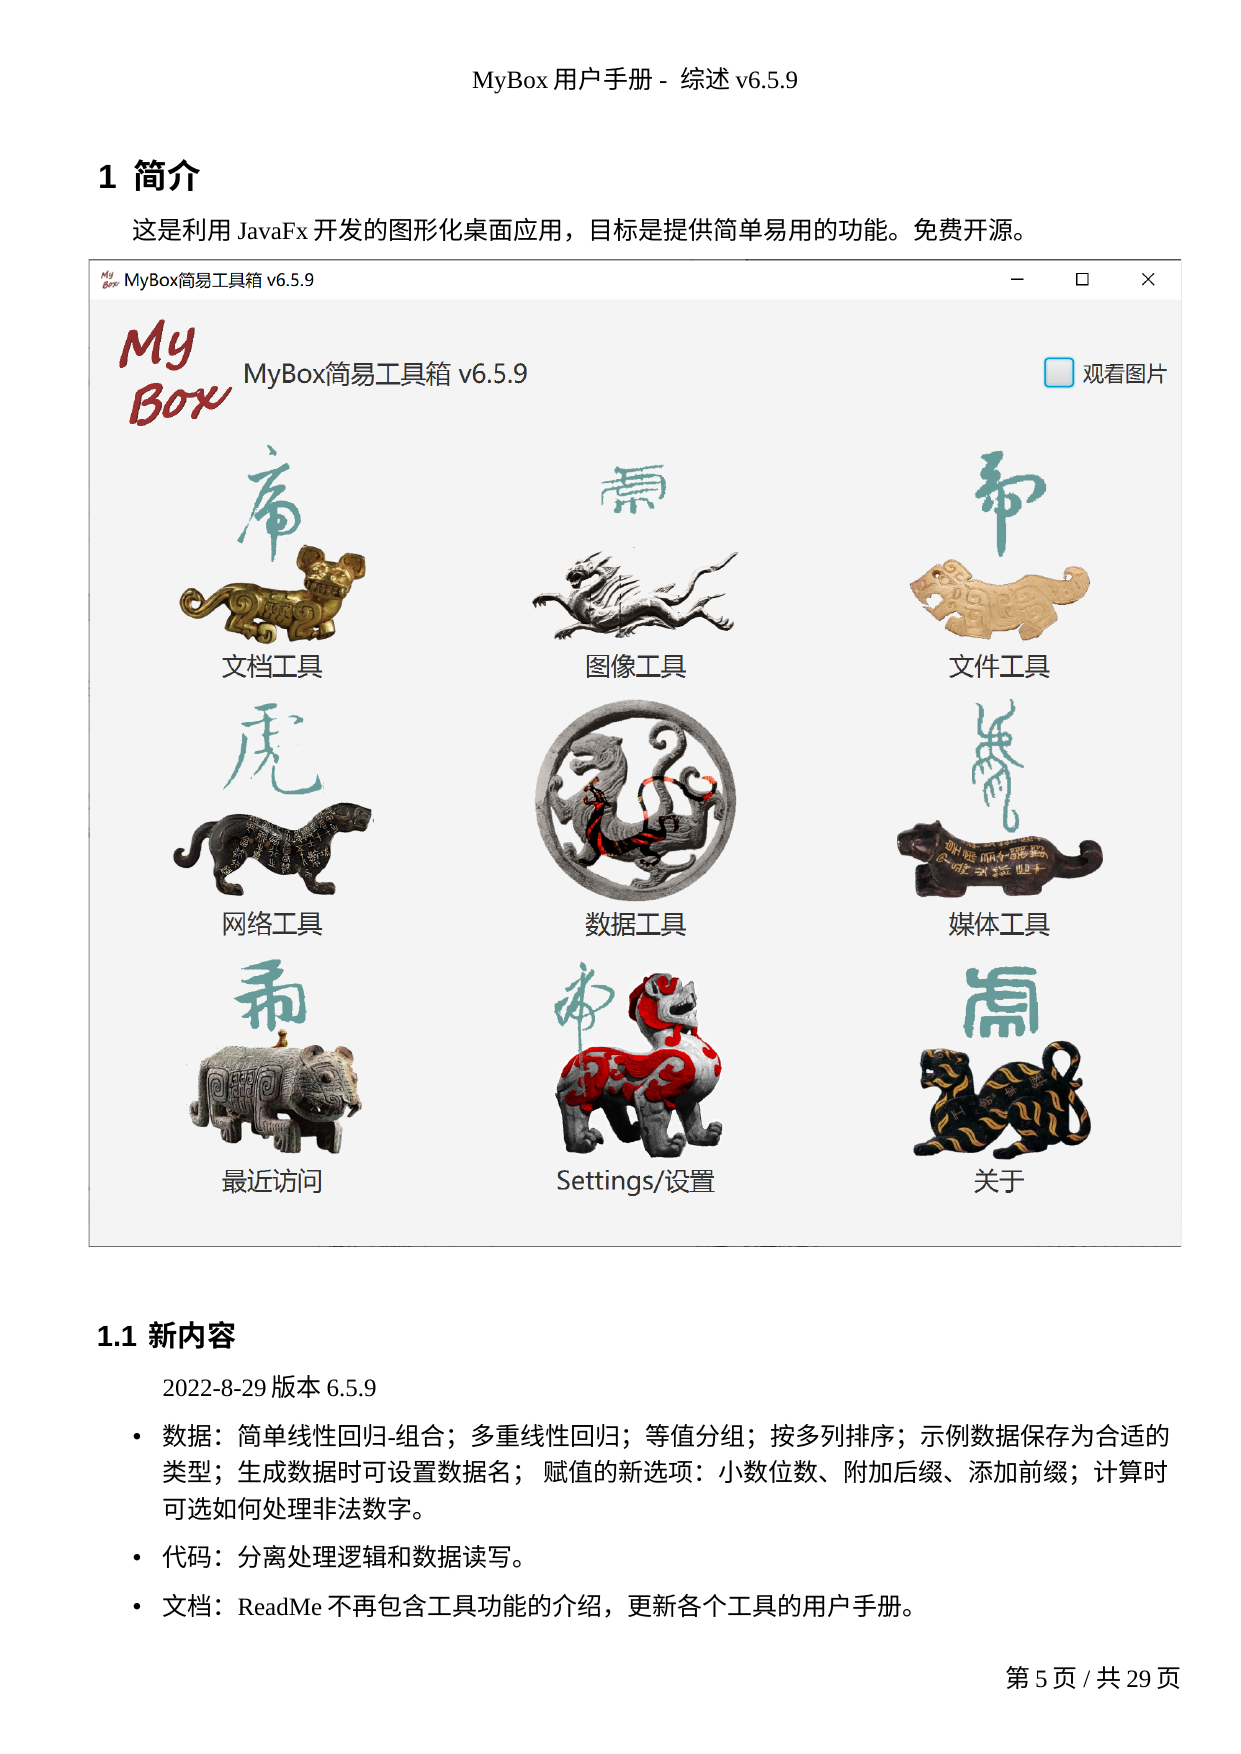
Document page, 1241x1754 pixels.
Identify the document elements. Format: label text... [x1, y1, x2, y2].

picture [88, 259, 1182, 1247]
subtitle 新内容 [88, 1313, 1181, 1355]
list 文档：ReadMe不再包含工具功能的介绍，更新各个工具的用户手册。 [133, 1587, 1181, 1623]
list 数据：简单线性回归-组合；多重线性回归；等值分组；按多列排序；示例数据保存为合适的类型；生成数据时可设置数据名； 赋值的新选项：小数位数、附加后缀、添加前缀；计算时可选如何处理非法数字。 [133, 1417, 1181, 1525]
text 这是利用JavaFx开发的图形化桌面应用，目标是提供简单易用的功能。免费开源。 [88, 211, 1181, 247]
list 2022-8-29版本6.5.9 [133, 1368, 1181, 1404]
subtitle 简介 [88, 150, 1181, 198]
list 代码：分离处理逻辑和数据读写。 [133, 1538, 1181, 1574]
